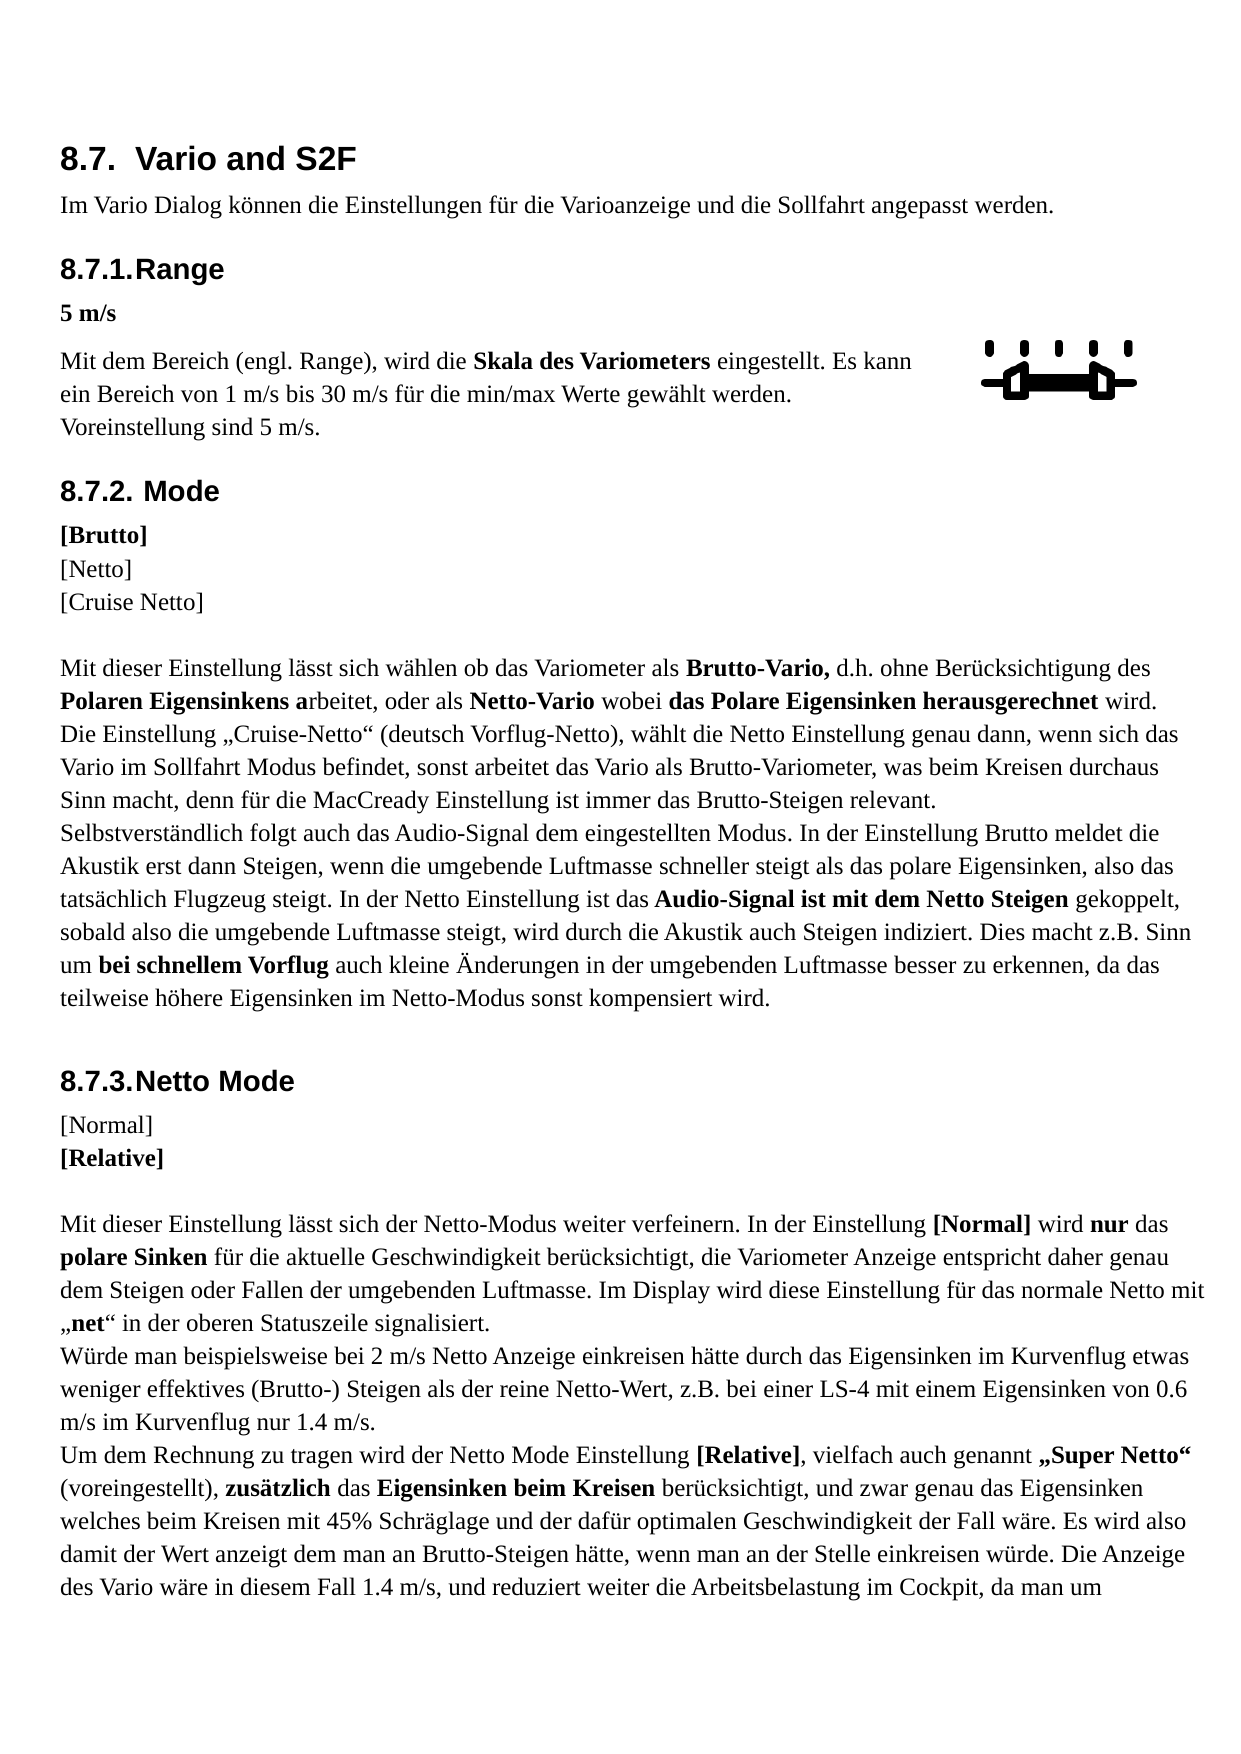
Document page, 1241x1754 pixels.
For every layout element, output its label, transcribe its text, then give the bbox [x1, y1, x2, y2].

text [1145, 346, 1207, 441]
text Mit dieser Einstellung lässt sich der Netto-Modus weiter verfeinern. In der Einstellung [Normal] wird nur das polare Sinken für die aktuelle Geschwindigkeit berücksichtigt, die Variometer Anzeige entspricht daher genau dem Steigen oder Fallen der umgebenden Luftmasse. Im Display wird diese Einstellung für das normale Netto mit „net“ in der oberen Statuszeile signalisiert. [60, 1209, 1207, 1337]
text Um dem Rechnung zu tragen wird der Netto Mode Einstellung [Relative], vielfach auch genannt „Super Netto“ (voreingestellt), zusätzlich das Eigensinken beim Kreisen berücksichtigt, und zwar genau das Eigensinken welches beim Kreisen mit 45% Schräglage und der dafür optimalen Geschwindigkeit der Fall wäre. Es wird also damit der Wert anzeigt dem man an Brutto-Steigen hätte, wenn man an der Stelle einkreisen würde. Die Anzeige des Vario wäre in diesem Fall 1.4 m/s, und reduziert weiter die Arbeitsbelastung im Cockpit, da man um [60, 1440, 1207, 1601]
text Mit dieser Einstellung lässt sich wählen ob das Variometer als Brutto-Vario, d.h. ohne Berücksichtigung des Polaren Eigensinkens arbeitet, oder als Netto-Vario wobei das Polare Eigensinken herausgerechnet wird. [60, 653, 1207, 714]
text Im Vario Dialog können die Einstellungen für die Varioanzeige und die Sollfahrt angepasst werden. [60, 190, 1207, 219]
subtitle Mode [60, 474, 1207, 508]
text Mit dem Bereich (engl. Range), wird die Skala des Variometers eingestellt. Es kann ein Bereich von 1 m/s bis 30 m/s für die min/max Werte gewählt werden. Voreinstellung sind 5 m/s. [60, 346, 972, 441]
text 5 m/s [60, 298, 972, 327]
text [Cruise Netto] [60, 587, 1207, 615]
text [Relative] [60, 1143, 1207, 1172]
subtitle Vario and S2F [60, 139, 1207, 178]
text [Normal] [60, 1110, 1207, 1138]
subtitle Range [60, 252, 1207, 286]
text Würde man beispielsweise bei 2 m/s Netto Anzeige einkreisen hätte durch das Eigensinken im Kurvenflug etwas weniger effektives (Brutto-) Steigen als der reine Netto-Wert, z.B. bei einer LS-4 mit einem Eigensinken von 0.6 m/s im Kurvenflug nur 1.4 m/s. [60, 1341, 1207, 1436]
text [Brutto] [60, 521, 1207, 549]
text [Netto] [60, 554, 1207, 582]
picture [972, 283, 1145, 456]
text Selbstverständlich folgt auch das Audio-Signal dem eingestellten Modus. In der Einstellung Brutto meldet die Akustik erst dann Steigen, wenn die umgebende Luftmasse schneller steigt als das polare Eigensinken, also das tatsächlich Flugzeug steigt. In der Netto Einstellung ist das Audio-Signal ist mit dem Netto Steigen gekoppelt, sobald also die umgebende Luftmasse steigt, wird durch die Akustik auch Steigen indiziert. Dies macht z.B. Sinn um bei schnellem Vorflug auch kleine Änderungen in der umgebenden Luftmasse besser zu erkennen, da das teilweise höhere Eigensinken im Netto-Modus sonst kompensiert wird. [60, 818, 1207, 1012]
text Die Einstellung „Cruise-Netto“ (deutsch Vorflug-Netto), wählt die Netto Einstellung genau dann, wenn sich das Vario im Sollfahrt Modus befindet, sonst arbeitet das Vario als Brutto-Variometer, was beim Kreisen durchaus Sinn macht, denn für die MacCready Einstellung ist immer das Brutto-Steigen relevant. [60, 719, 1207, 813]
text [1145, 298, 1207, 327]
subtitle Netto Mode [60, 1063, 1207, 1097]
